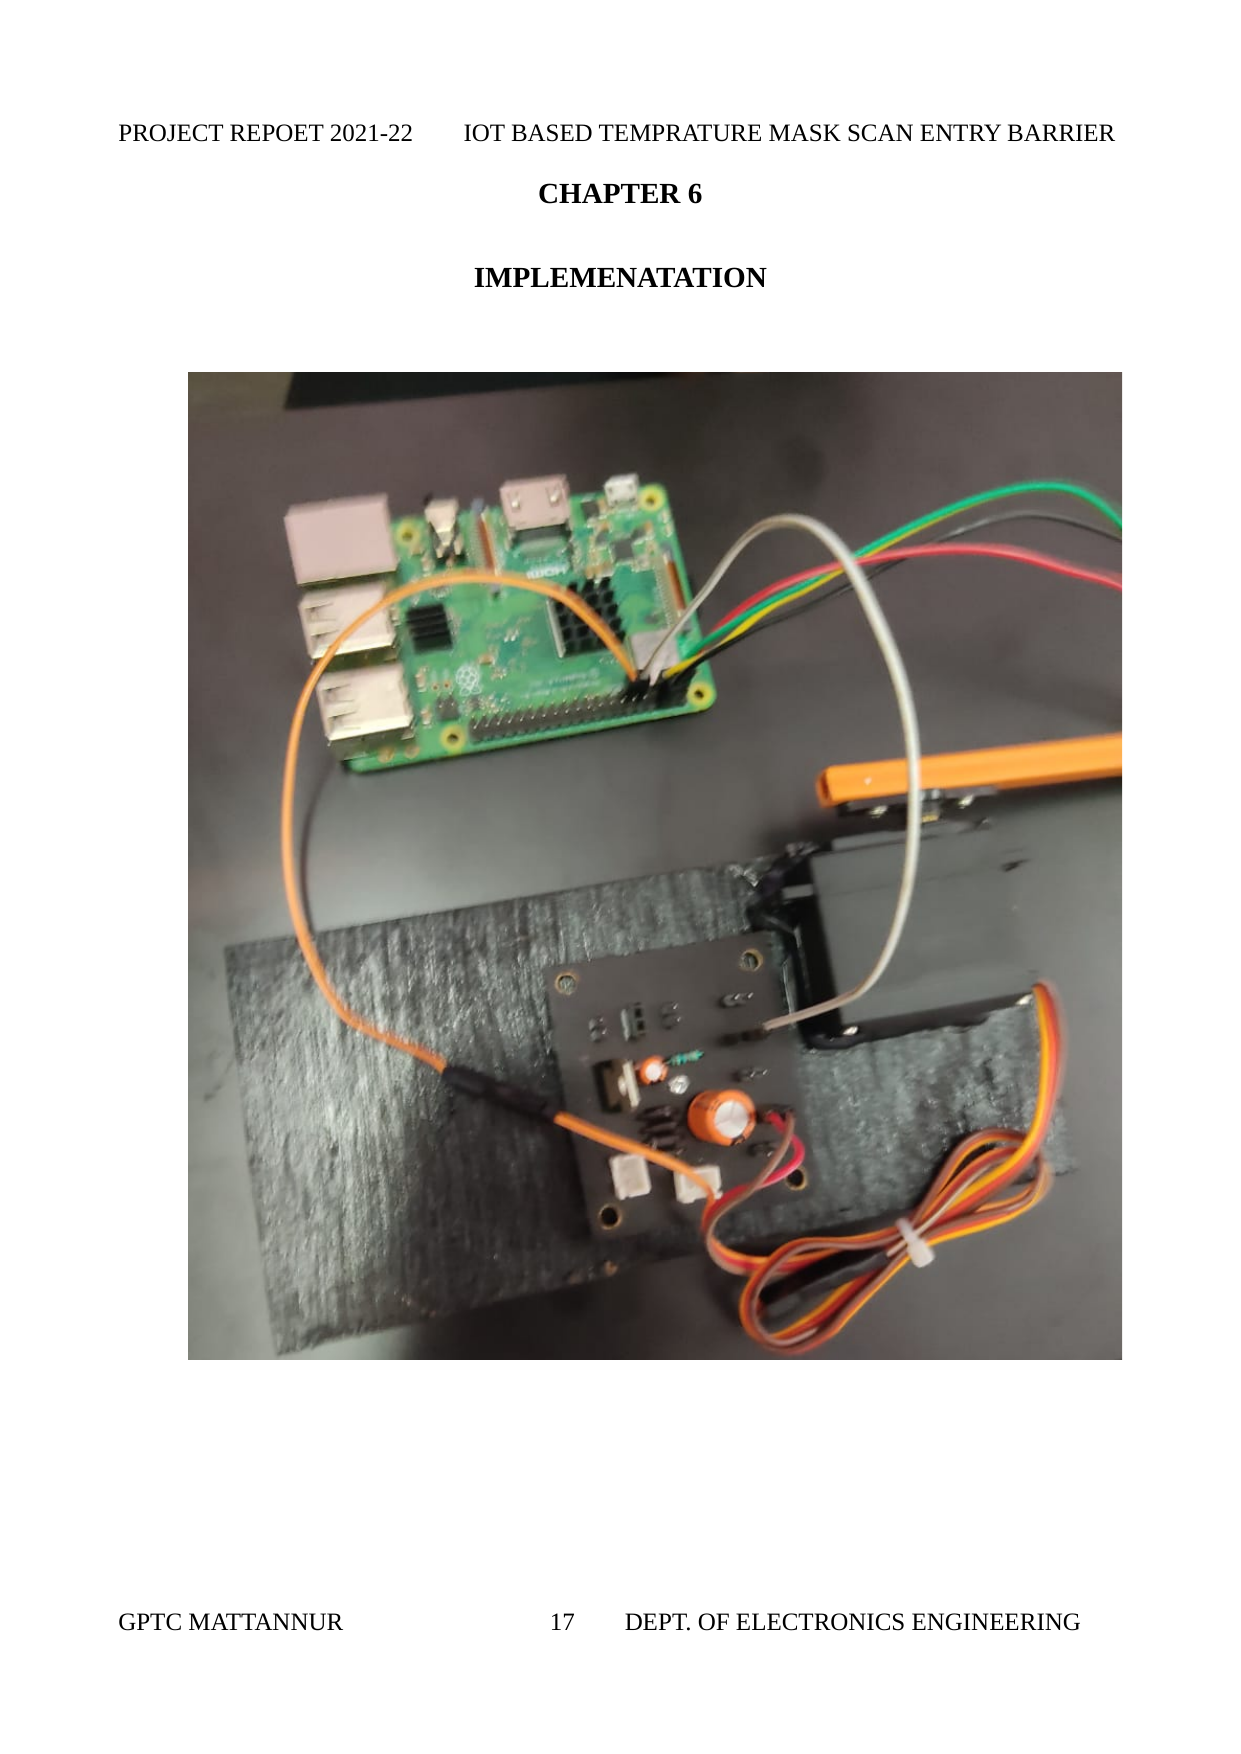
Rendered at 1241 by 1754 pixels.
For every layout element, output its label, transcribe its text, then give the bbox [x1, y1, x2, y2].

picture [188, 372, 1123, 1360]
subtitle IMPLEMENATATION [118, 260, 1122, 293]
subtitle CHAPTER 6 [118, 176, 1122, 210]
